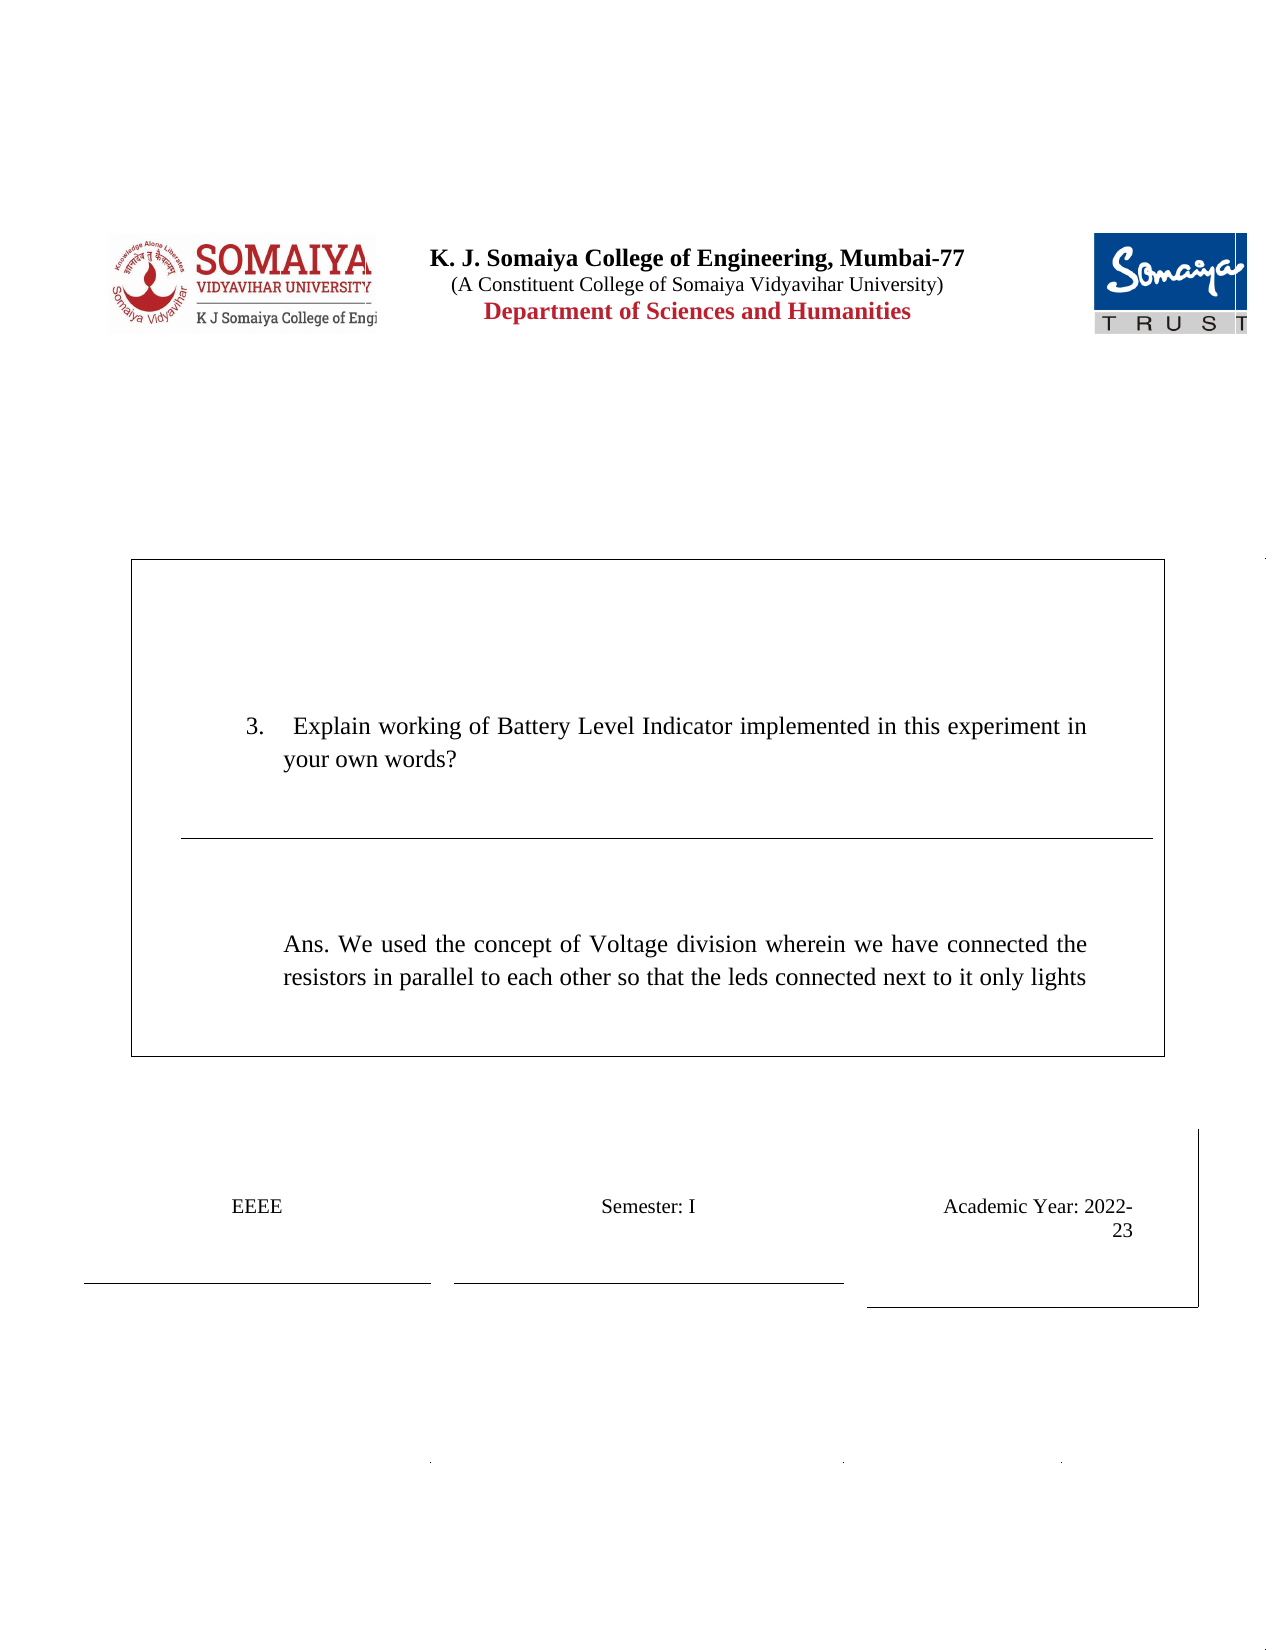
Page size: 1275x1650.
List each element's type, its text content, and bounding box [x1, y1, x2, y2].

table_cell Mention some applications of battery level indicator. Ans. A battery indicator is a device which gives information about a battery. This will usually be a visual indication of the battery's state of charge. Some of its applications are battery indicators in power banks, wireless earphones , laptops and many other battery appliances. Explain practical usage of Voltage- division concept? Ans. A voltage divider can be used to scale down a very high voltage so that it can be measured by a volt meter. The high voltage is applied across the divider, and the divider output—which outputs a lower voltage that is within the meter's input range—is measured by the meter. Explain working of Battery Level Indicator implemented in this experiment in your own words? Ans. We used the concept of Voltage division wherein we have connected the resistors in parallel to each other so that the leds connected next to it only lights up when the battery is above a particular voltage. Battery level indicator lets us know the status of battery of a device just by glowing the number of LEDs. The voltage probe helps us to know the voltage difference values at which the LEDs glow dimply and brightly. Using this we can determine the status of the battery [219, 865, 1152, 1055]
table_cell Mention some applications of battery level indicator. Ans. A battery indicator is a device which gives information about a battery. This will usually be a visual indication of the battery's state of charge. Some of its applications are battery indicators in power banks, wireless earphones , laptops and many other battery appliances. Explain practical usage of Voltage- division concept? Ans. A voltage divider can be used to scale down a very high voltage so that it can be measured by a volt meter. The high voltage is applied across the divider, and the divider output—which outputs a lower voltage that is within the meter's input range—is measured by the meter. Explain working of Battery Level Indicator implemented in this experiment in your own words? Ans. We used the concept of Voltage division wherein we have connected the resistors in parallel to each other so that the leds connected next to it only lights up when the battery is above a particular voltage. Battery level indicator lets us know the status of battery of a device just by glowing the number of LEDs. The voltage probe helps us to know the voltage difference values at which the LEDs glow dimply and brightly. Using this we can determine the status of the battery [132, 560, 1164, 1056]
